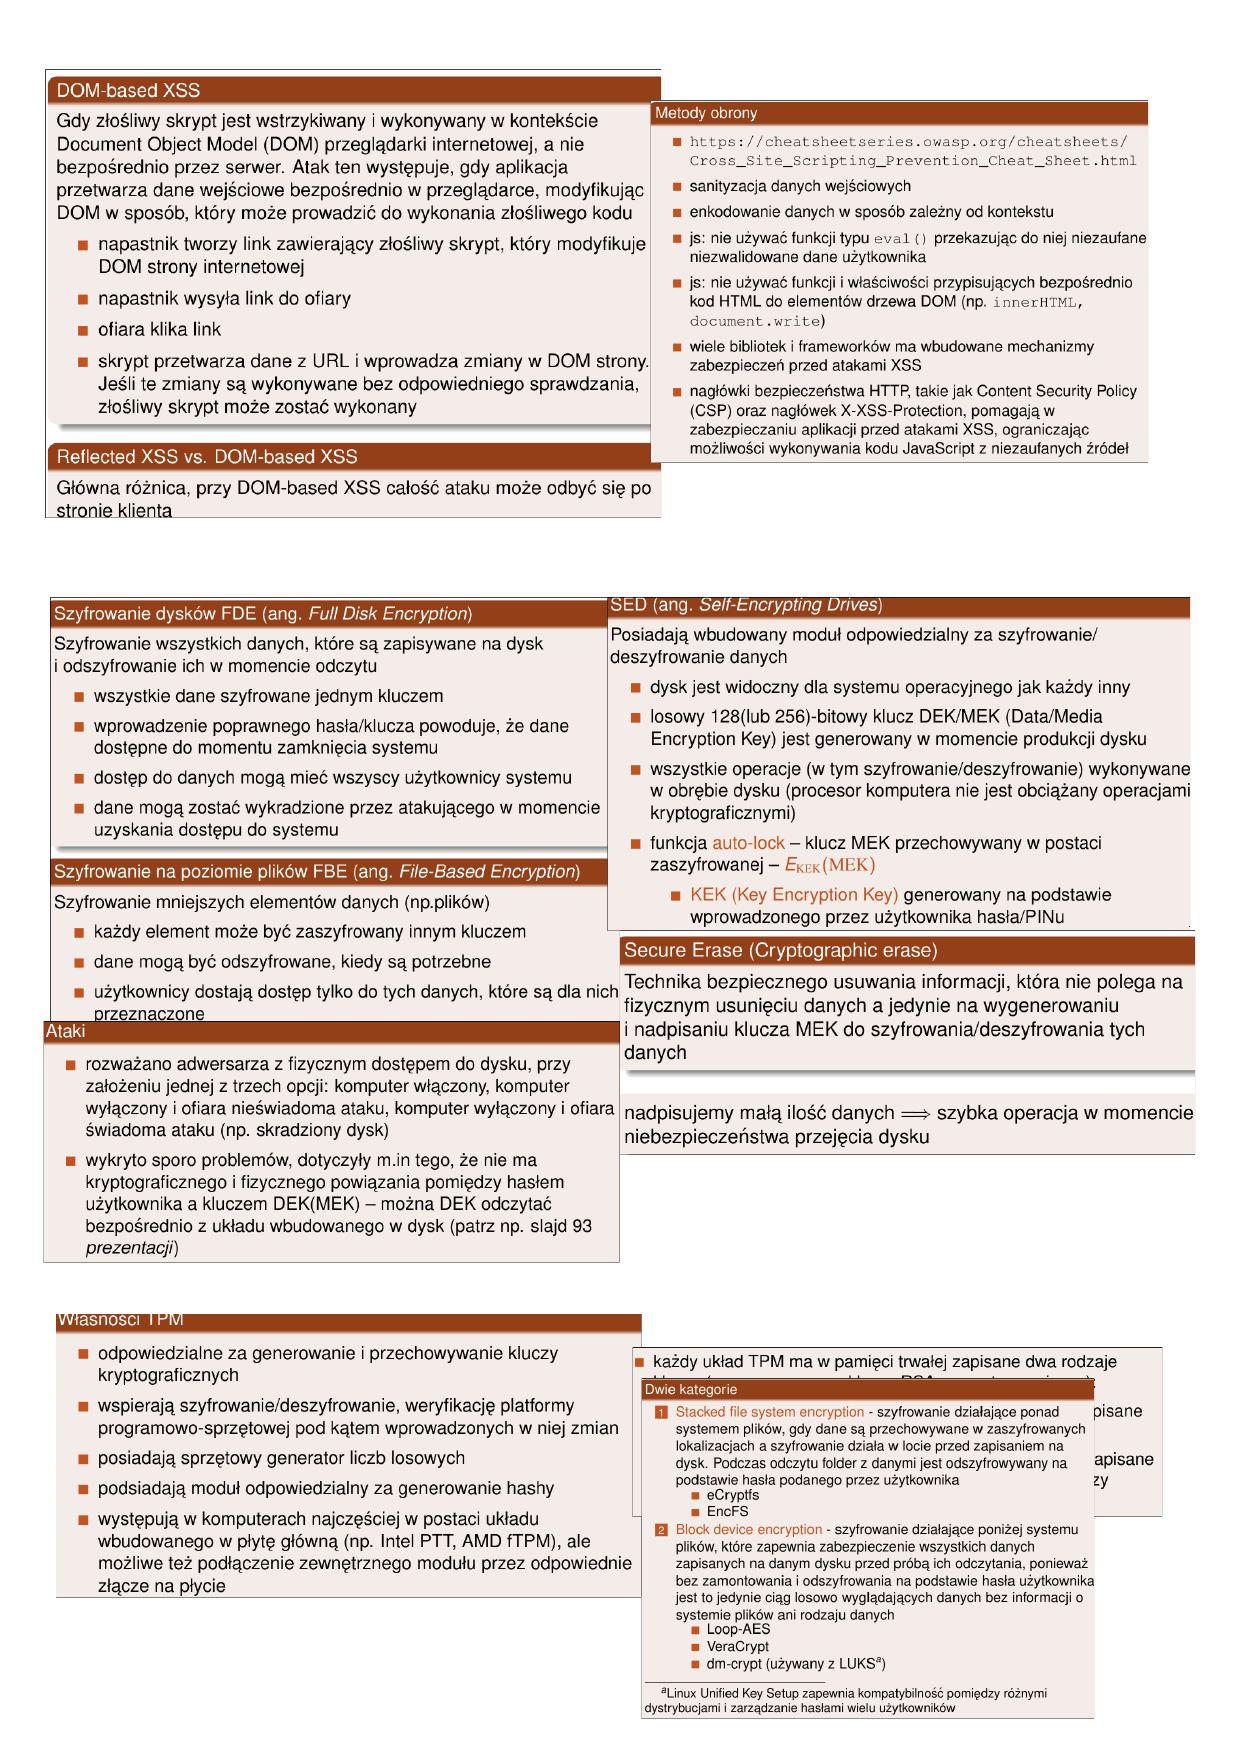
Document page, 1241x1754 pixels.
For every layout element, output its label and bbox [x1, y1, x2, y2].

picture [56, 1314, 1163, 1719]
picture [45, 69, 1149, 518]
picture [43, 597, 1196, 1263]
